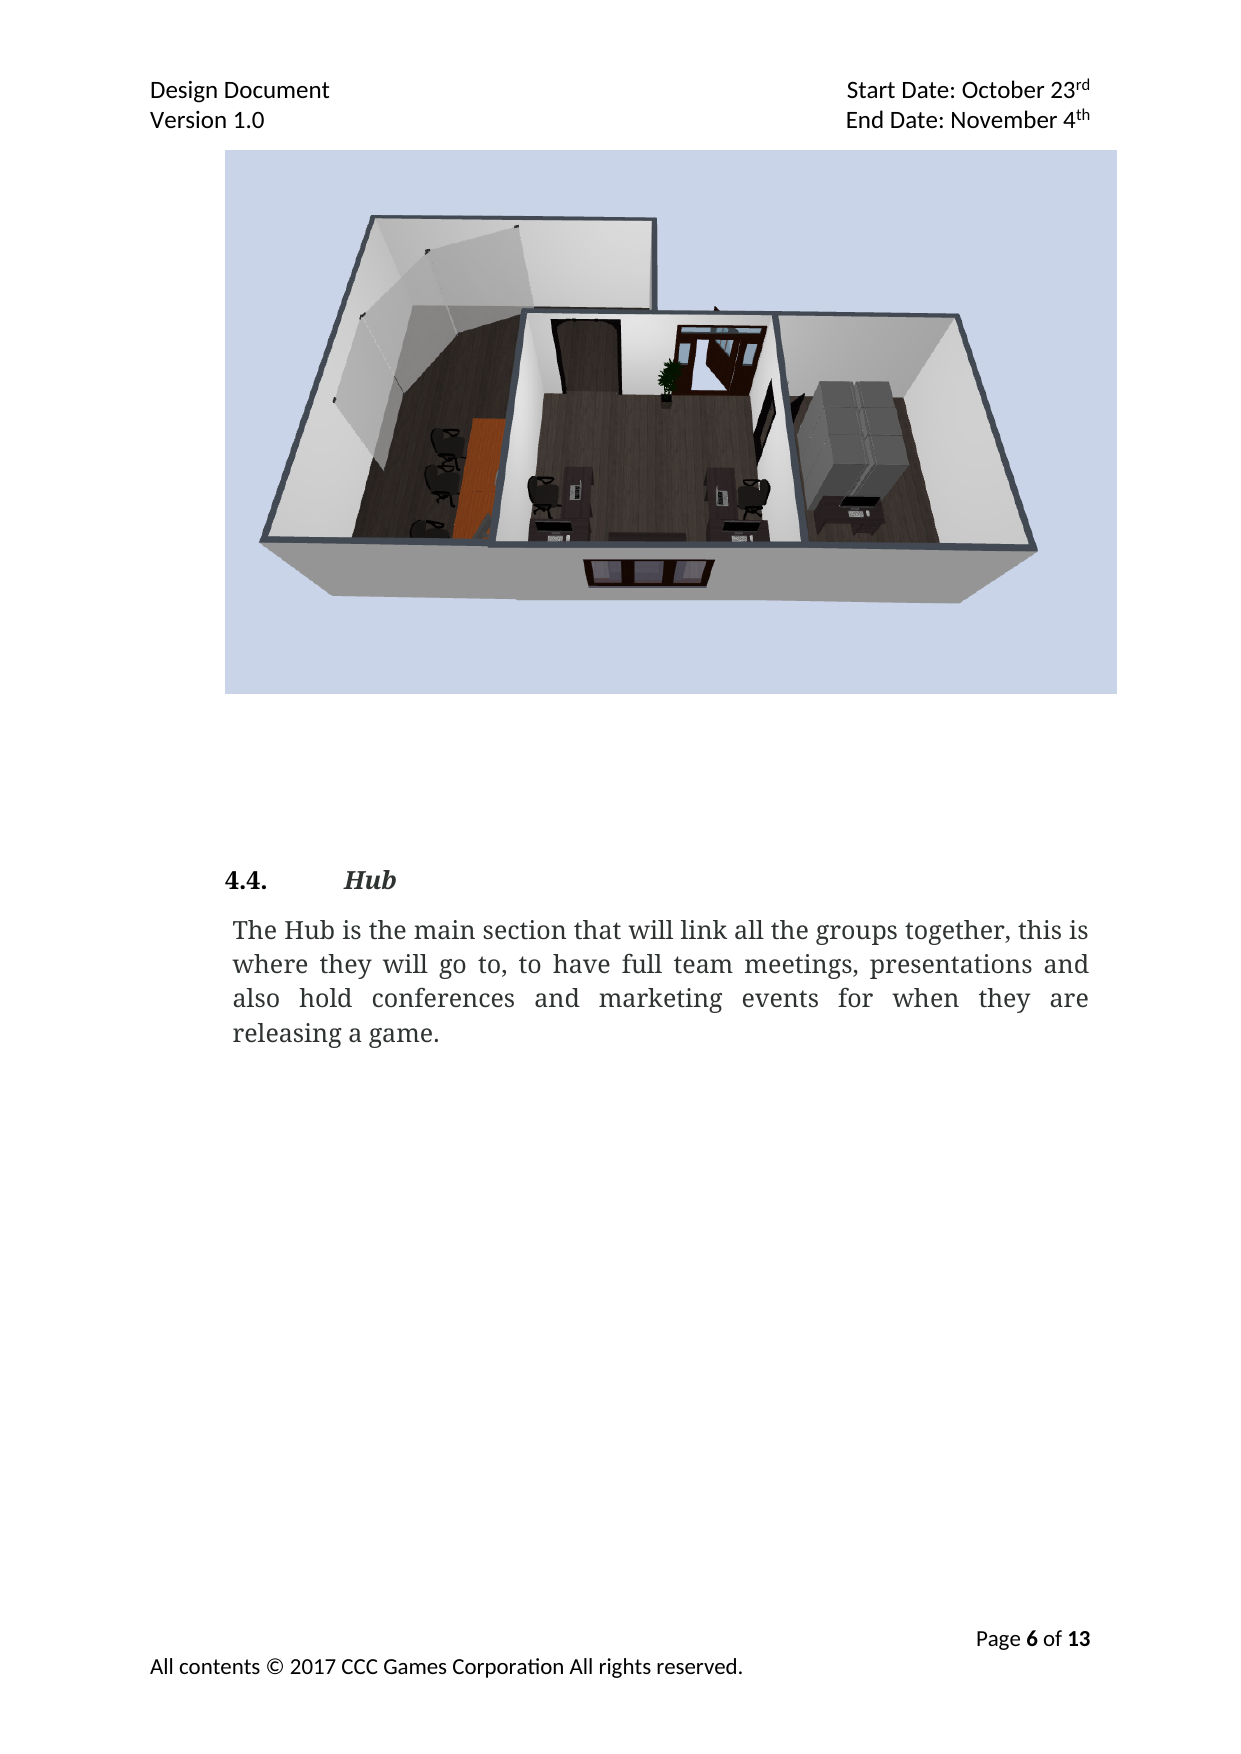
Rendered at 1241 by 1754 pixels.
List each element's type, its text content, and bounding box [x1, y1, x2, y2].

list Hub [225, 862, 1090, 896]
list The Hub is the main section that will link all the groups together, this is where they will go to, to have full team meetings, presentations and also hold conferences and marketing events for when they are releasing a game. [232, 913, 1090, 1049]
